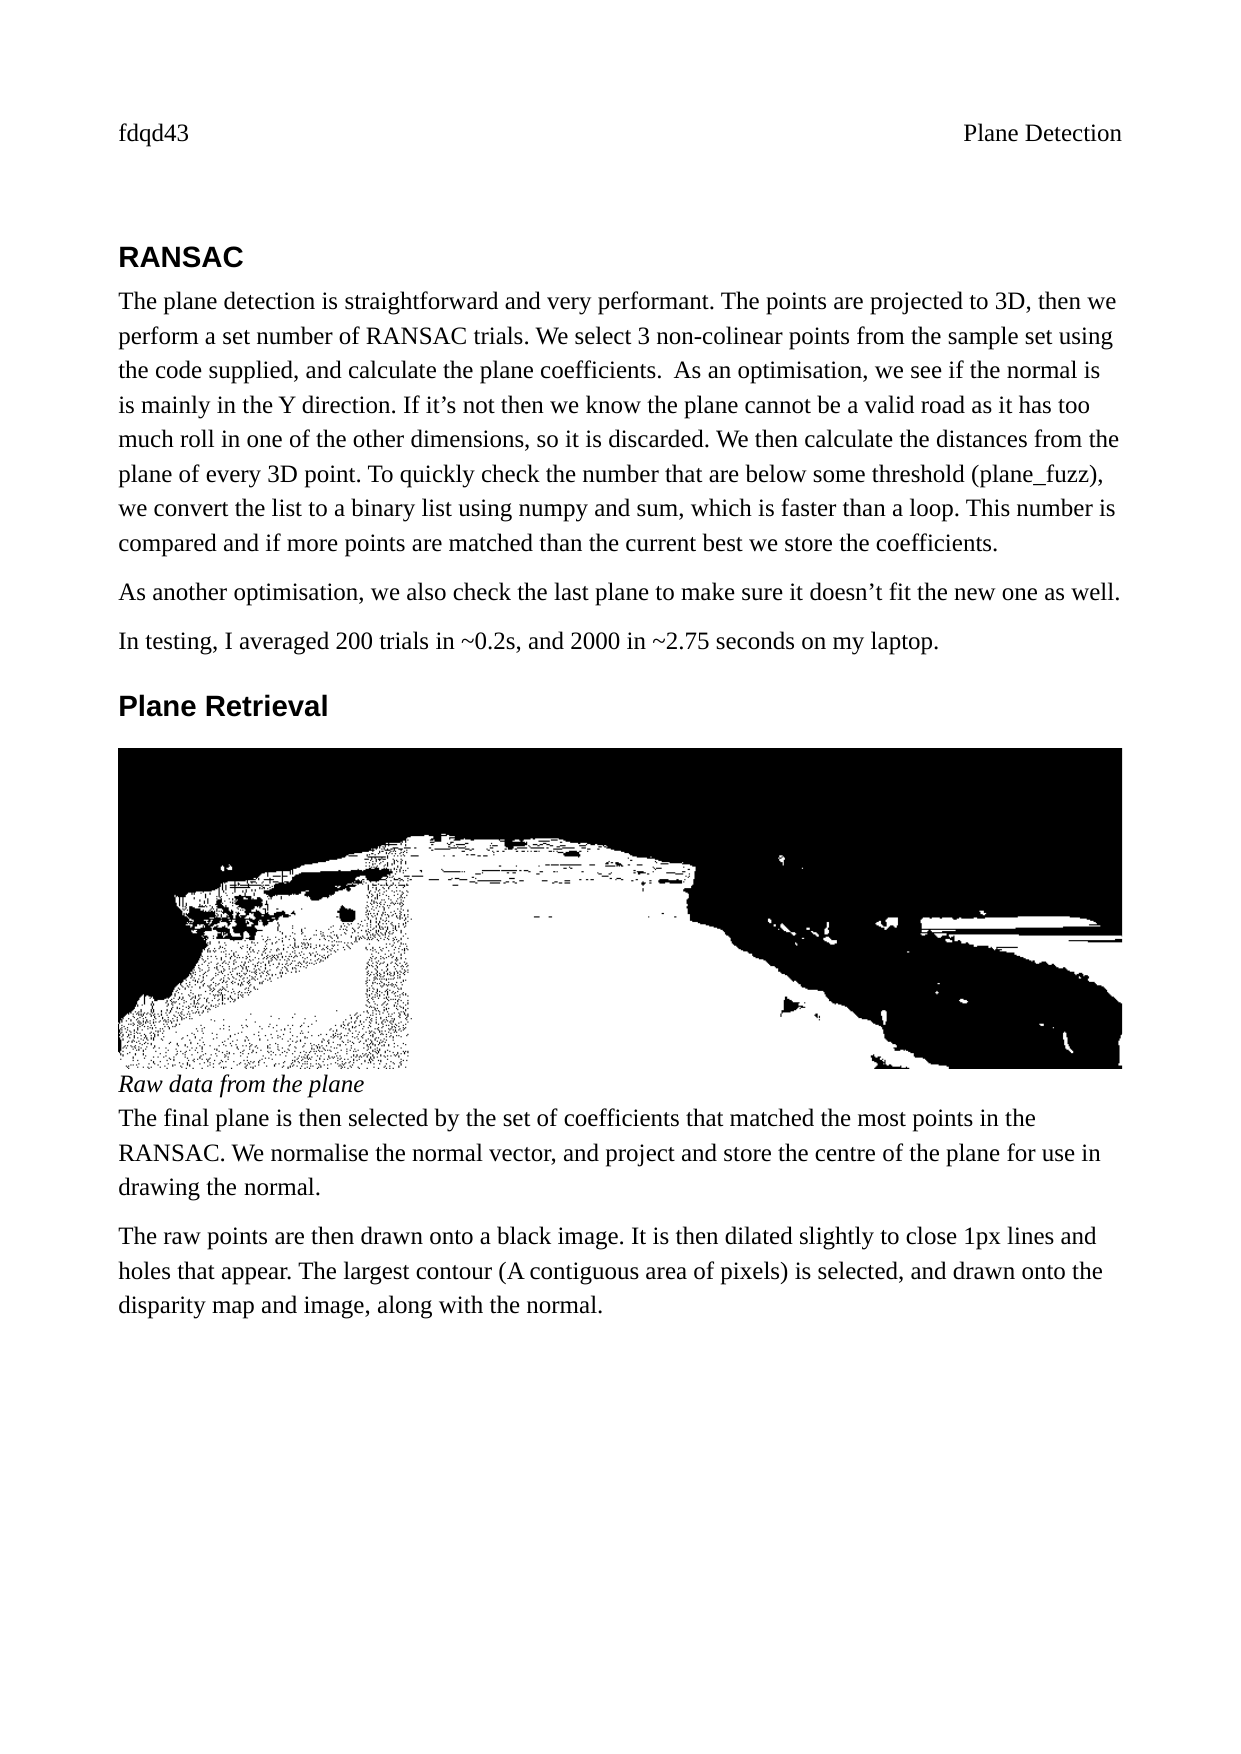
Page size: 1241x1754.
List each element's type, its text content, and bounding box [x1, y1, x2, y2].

text [118, 736, 1122, 748]
text The raw points are then drawn onto a black image. It is then dilated slightly to close 1px lines and holes that appear. The largest contour (A contiguous area of pixels) is selected, and drawn onto the disparity map and image, along with the normal. [118, 1221, 1122, 1319]
text Raw data from the plane [118, 1069, 1122, 1097]
text The plane detection is straightforward and very performant. The points are projected to 3D, then we perform a set number of RANSAC trials. We select 3 non-colinear points from the sample set using the code supplied, and calculate the plane coefficients. As an optimisation, we see if the normal is is mainly in the Y direction. If it’s not then we know the plane cannot be a valid road as it has too much roll in one of the other dimensions, so it is discarded. We then calculate the distances from the plane of every 3D point. To quickly check the number that are below some threshold (plane_fuzz), we convert the list to a binary list using numpy and sum, which is faster than a loop. This number is compared and if more points are matched than the current best we store the coefficients. [118, 286, 1122, 556]
text In testing, I averaged 200 trials in ~0.2s, and 2000 in ~2.75 seconds on my laptop. [118, 626, 1122, 654]
picture [118, 748, 1123, 1069]
subtitle Plane Retrieval [118, 689, 1122, 723]
text As another optimisation, we also check the last plane to make sure it doesn’t fit the new one as well. [118, 577, 1122, 605]
subtitle RANSAC [118, 240, 1122, 274]
text The final plane is then selected by the set of coefficients that matched the most points in the RANSAC. We normalise the normal vector, and project and store the centre of the plane for use in drawing theinormal. [118, 1097, 1122, 1201]
